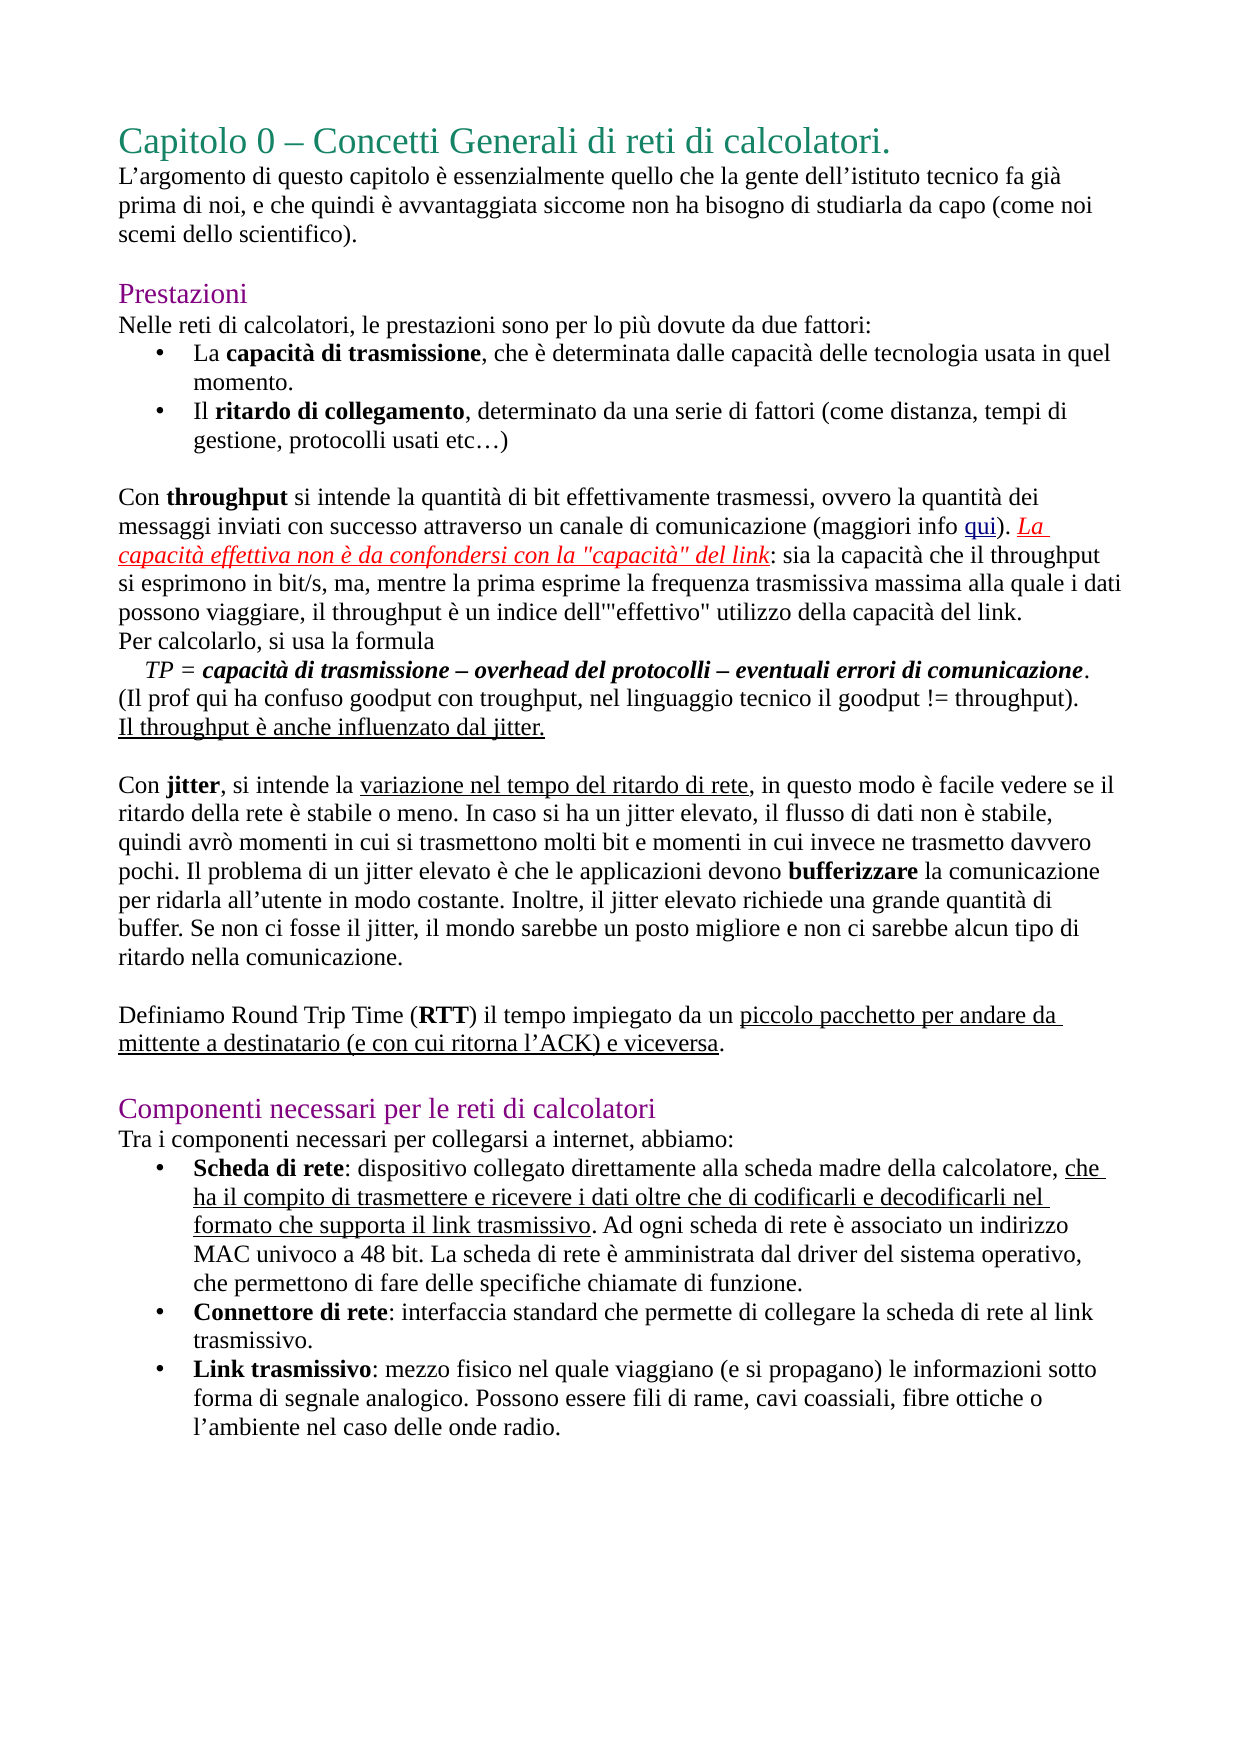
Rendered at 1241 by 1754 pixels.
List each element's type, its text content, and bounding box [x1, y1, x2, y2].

list Connettore di rete: interfaccia standard che permette di collegare la scheda di rete al link trasmissivo. [156, 1297, 1122, 1354]
text Capitolo 0 – Concetti Generali di reti di calcolatori. [118, 118, 1122, 161]
text Con throughput si intende la quantità di bit effettivamente trasmessi, ovvero la quantità dei messaggi inviati con successo attraverso un canale di comunicazione (maggiori info qui). La capacità effettiva non è da confondersi con la "capacità" del link: sia la capacità che il throughput si esprimono in bit/s, ma, mentre la prima esprime la frequenza trasmissiva massima alla quale i dati possono viaggiare, il throughput è un indice dell'"effettivo" utilizzo della capacità del link. [118, 482, 1122, 626]
list Link trasmissivo: mezzo fisico nel quale viaggiano (e si propagano) le informazioni sotto forma di segnale analogico. Possono essere fili di rame, cavi coassiali, fibre ottiche o l’ambiente nel caso delle onde radio. [156, 1354, 1122, 1441]
text TP = capacità di trasmissione – overhead del protocolli – eventuali errori di comunicazione. [118, 655, 1122, 683]
text Componenti necessari per le reti di calcolatori [118, 1091, 1122, 1124]
list Il ritardo di collegamento, determinato da una serie di fattori (come distanza, tempi di gestione, protocolli usati etc…) [156, 396, 1122, 453]
text Per calcolarlo, si usa la formula [118, 626, 1122, 655]
text Nelle reti di calcolatori, le prestazioni sono per lo più dovute da due fattori: [118, 310, 1122, 338]
text Con jitter, si intende la variazione nel tempo del ritardo di rete, in questo modo è facile vedere se il ritardo della rete è stabile o meno. In caso si ha un jitter elevato, il flusso di dati non è stabile, quindi avrò momenti in cui si trasmettono molti bit e momenti in cui invece ne trasmetto davvero pochi. Il problema di un jitter elevato è che le applicazioni devono bufferizzare la comunicazione per ridarla all’utente in modo costante. Inoltre, il jitter elevato richiede una grande quantità di buffer. Se non ci fosse il jitter, il mondo sarebbe un posto migliore e non ci sarebbe alcun tipo di ritardo nella comunicazione. [118, 770, 1122, 971]
text (Il prof qui ha confuso goodput con troughput, nel linguaggio tecnico il goodput != throughput). [118, 683, 1122, 712]
list La capacità di trasmissione, che è determinata dalle capacità delle tecnologia usata in quel momento. [156, 338, 1122, 396]
text Prestazioni [118, 276, 1122, 310]
text Il throughput è anche influenzato dal jitter. [118, 712, 1122, 741]
text L’argomento di questo capitolo è essenzialmente quello che la gente dell’istituto tecnico fa già prima di noi, e che quindi è avvantaggiata siccome non ha bisogno di studiarla da capo (come noi scemi dello scientifico). [118, 161, 1122, 247]
list Scheda di rete: dispositivo collegato direttamente alla scheda madre della calcolatore, che ha il compito di trasmettere e ricevere i dati oltre che di codificarli e decodificarli nel formato che supporta il link trasmissivo. Ad ogni scheda di rete è associato un indirizzo MAC univoco a 48 bit. La scheda di rete è amministrata dal driver del sistema operativo, che permettono di fare delle specifiche chiamate di funzione. [156, 1153, 1122, 1297]
text Tra i componenti necessari per collegarsi a internet, abbiamo: [118, 1124, 1122, 1153]
text Definiamo Round Trip Time (RTT) il tempo impiegato da un piccolo pacchetto per andare da mittente a destinatario (e con cui ritorna l’ACK) e viceversa. [118, 1000, 1122, 1057]
